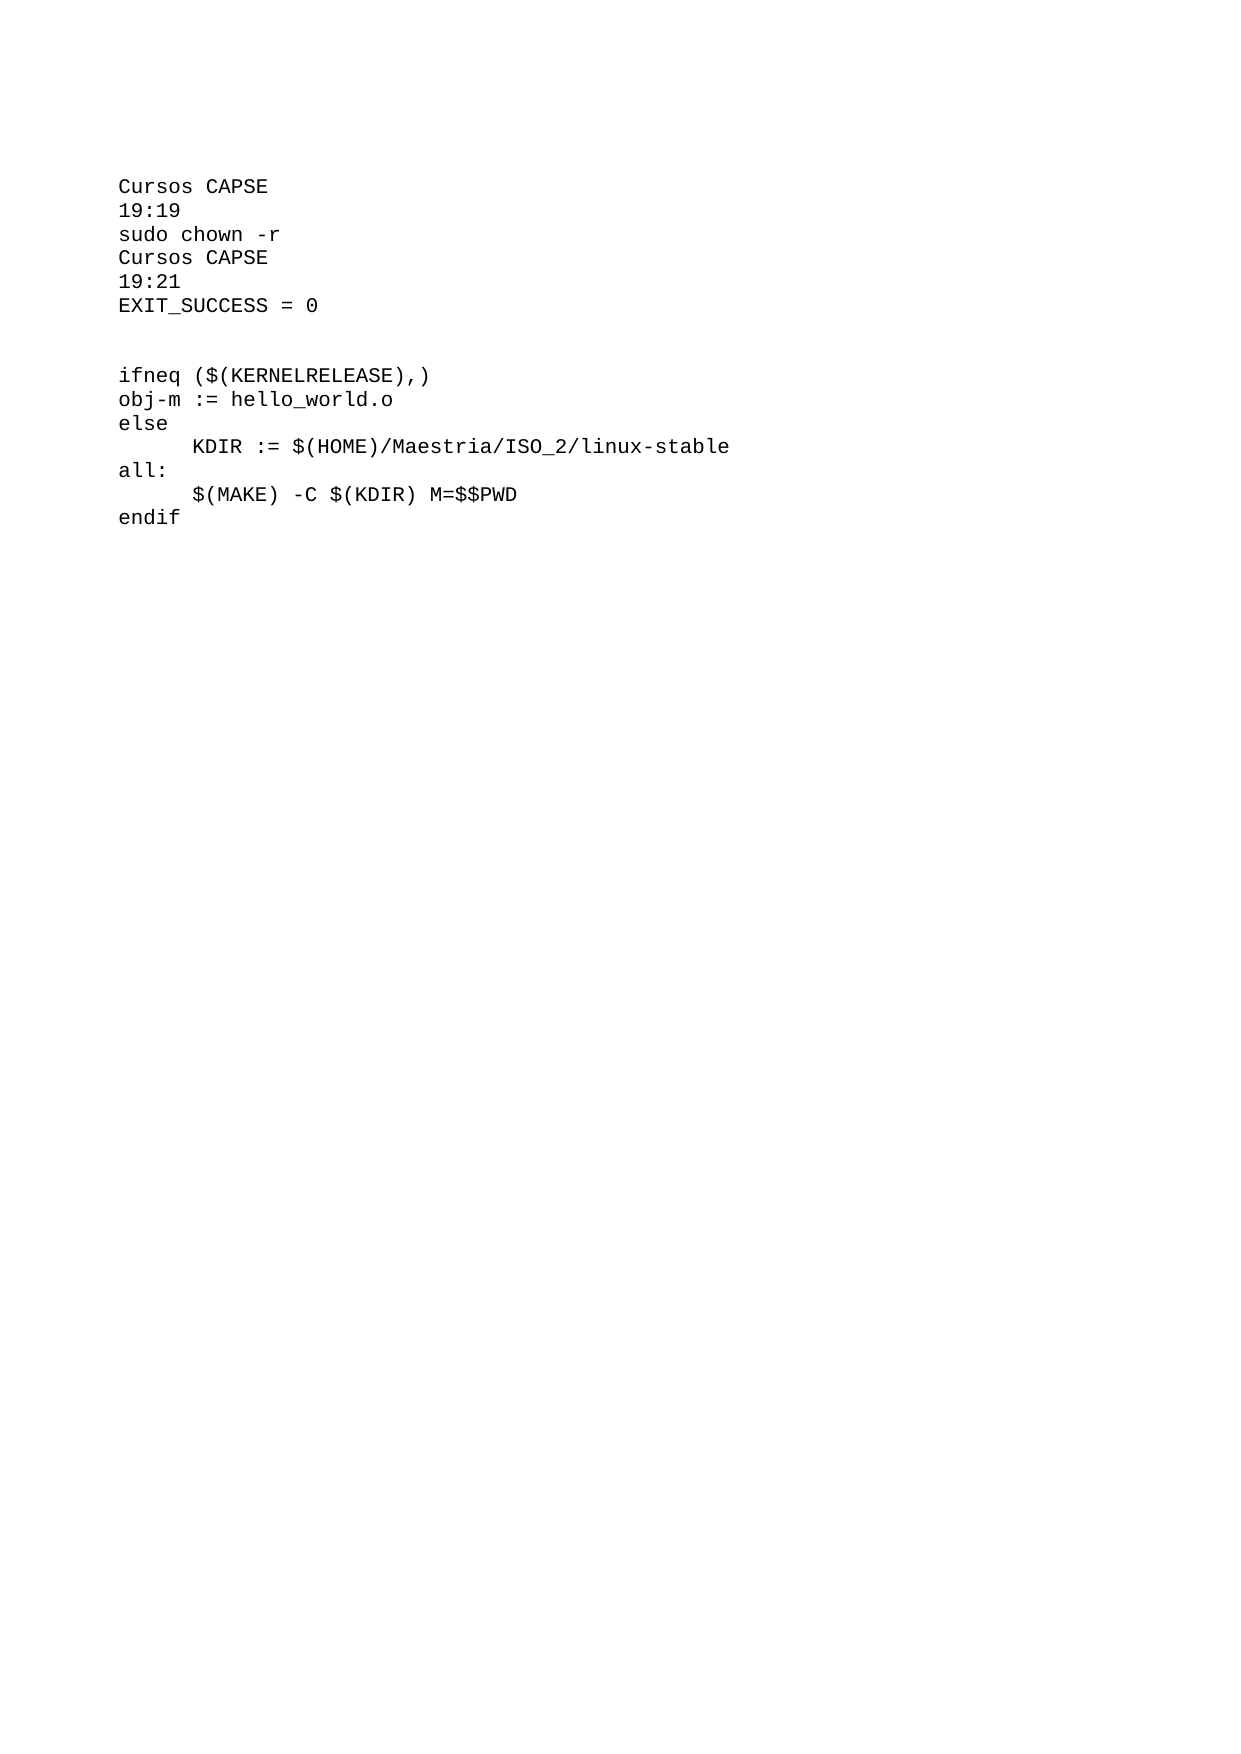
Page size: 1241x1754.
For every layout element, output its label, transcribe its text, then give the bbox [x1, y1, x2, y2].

text KDIR := $(HOME)/Maestria/ISO_2/linux-stable [118, 436, 1122, 460]
text Cursos CAPSE [118, 176, 1122, 200]
text endif [118, 507, 1122, 531]
text Cursos CAPSE [118, 247, 1122, 271]
text obj-m := hello_world.o [118, 389, 1122, 413]
text all: [118, 460, 1122, 484]
text sudo chown -r [118, 224, 1122, 247]
text ifneq ($(KERNELRELEASE),) [118, 366, 1122, 389]
text else [118, 413, 1122, 436]
text 19:19 [118, 200, 1122, 224]
text EXIT_SUCCESS = 0 [118, 294, 1122, 318]
text $(MAKE) -C $(KDIR) M=$$PWD [118, 484, 1122, 507]
text 19:21 [118, 271, 1122, 294]
